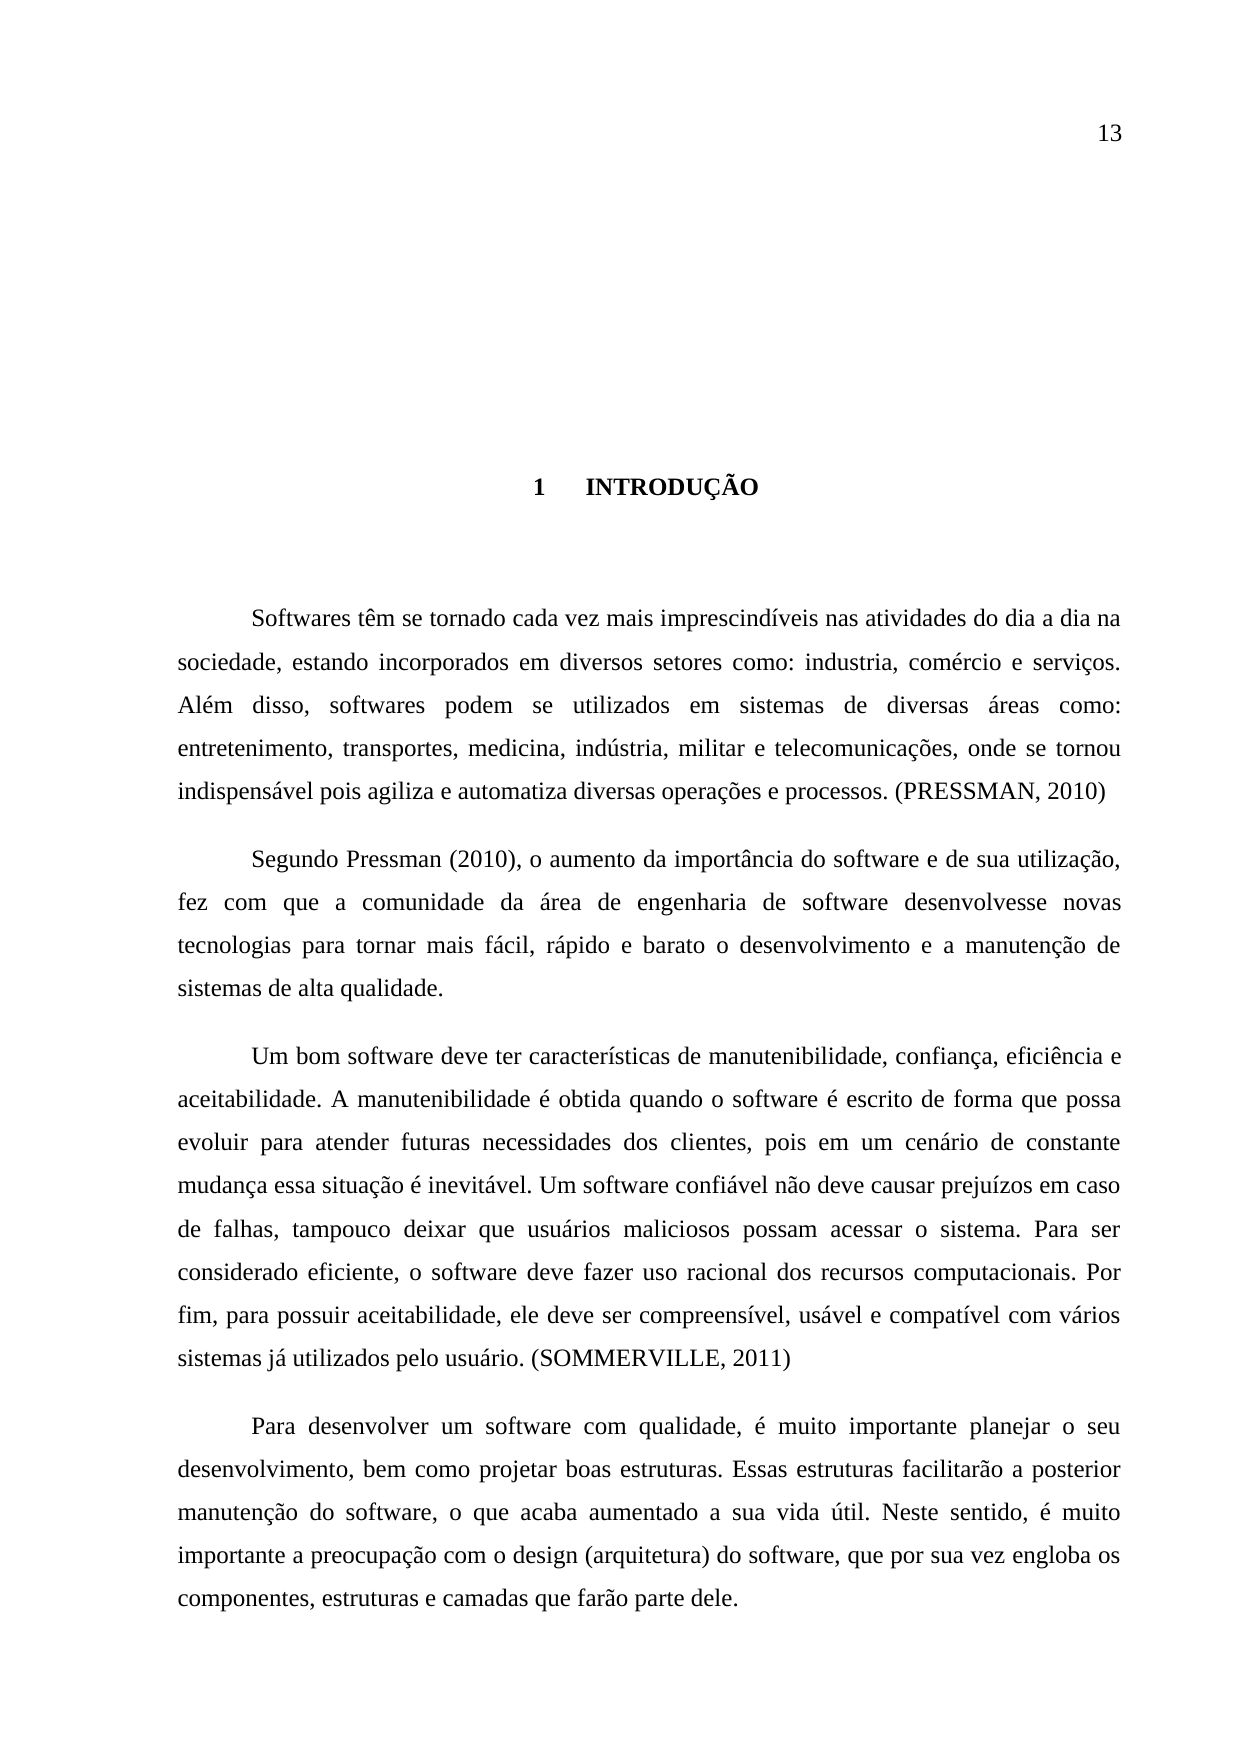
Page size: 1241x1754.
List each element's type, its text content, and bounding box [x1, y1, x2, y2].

list Introdução [170, 472, 1122, 501]
text Segundo Pressman (2010), o aumento da importância do software e de sua utilização, fez com que a comunidade da área de engenharia de software desenvolvesse novas tecnologias para tornar mais fácil, rápido e barato o desenvolvimento e a manutenção de sistemas de alta qualidade. [177, 844, 1122, 1002]
text Um bom software deve ter características de manutenibilidade, confiança, eficiência e aceitabilidade. A manutenibilidade é obtida quando o software é escrito de forma que possa evoluir para atender futuras necessidades dos clientes, pois em um cenário de constante mudança essa situação é inevitável. Um software confiável não deve causar prejuízos em caso de falhas, tampouco deixar que usuários maliciosos possam acessar o sistema. Para ser considerado eficiente, o software deve fazer uso racional dos recursos computacionais. Por fim, para possuir aceitabilidade, ele deve ser compreensível, usável e compatível com vários sistemas já utilizados pelo usuário. (SOMMERVILLE, 2011) [177, 1041, 1122, 1372]
text Softwares têm se tornado cada vez mais imprescindíveis nas atividades do dia a dia na sociedade, estando incorporados em diversos setores como: industria, comércio e serviços. Além disso, softwares podem se utilizados em sistemas de diversas áreas como: entretenimento, transportes, medicina, indústria, militar e telecomunicações, onde se tornou indispensável pois agiliza e automatiza diversas operações e processos. (PRESSMAN, 2010) [177, 603, 1122, 805]
text Para desenvolver um software com qualidade, é muito importante planejar o seu desenvolvimento, bem como projetar boas estruturas. Essas estruturas facilitarão a posterior manutenção do software, o que acaba aumentado a sua vida útil. Neste sentido, é muito importante a preocupação com o design (arquitetura) do software, que por sua vez engloba os componentes, estruturas e camadas que farão parte dele. [177, 1411, 1122, 1612]
